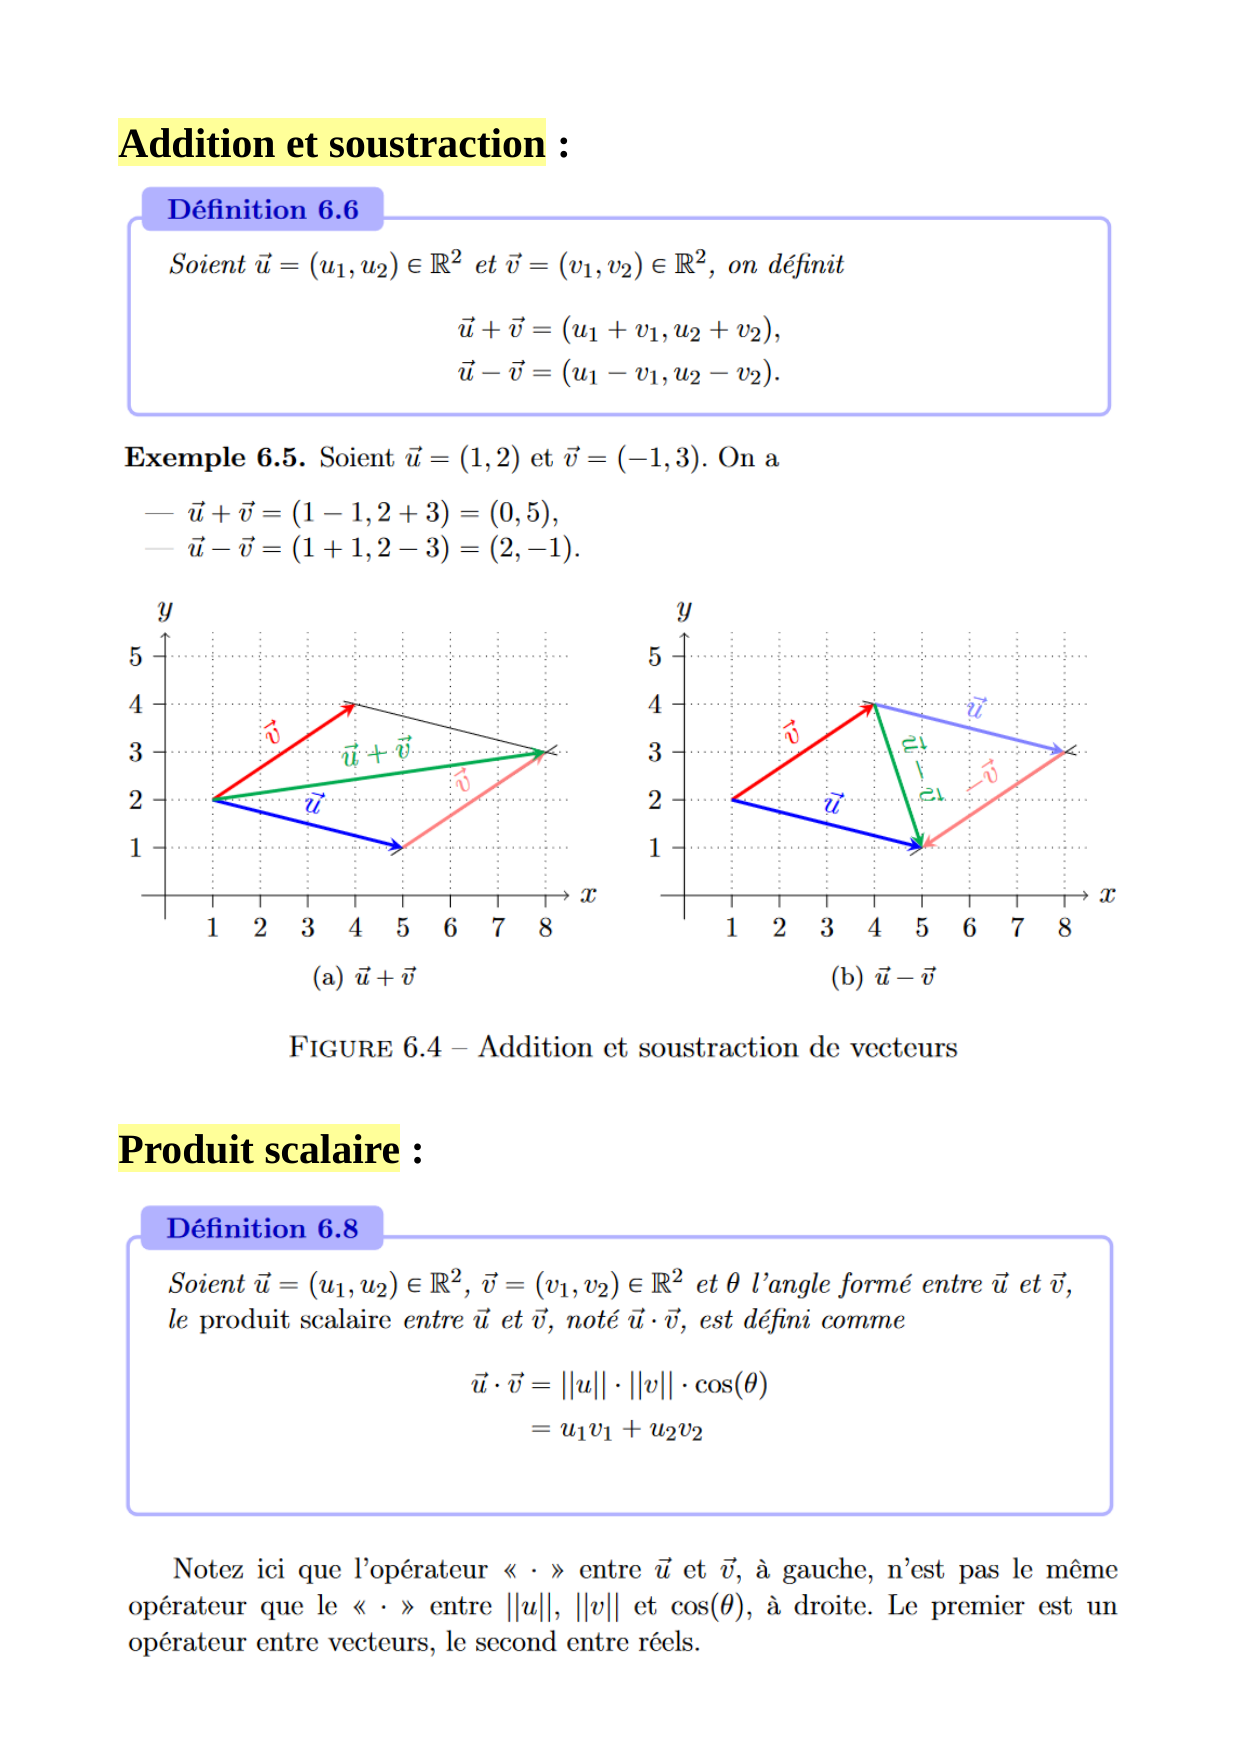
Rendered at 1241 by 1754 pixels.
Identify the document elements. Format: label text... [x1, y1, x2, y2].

text Produit scalaire : [118, 1124, 1122, 1172]
text Addition et soustraction : [118, 118, 1122, 166]
